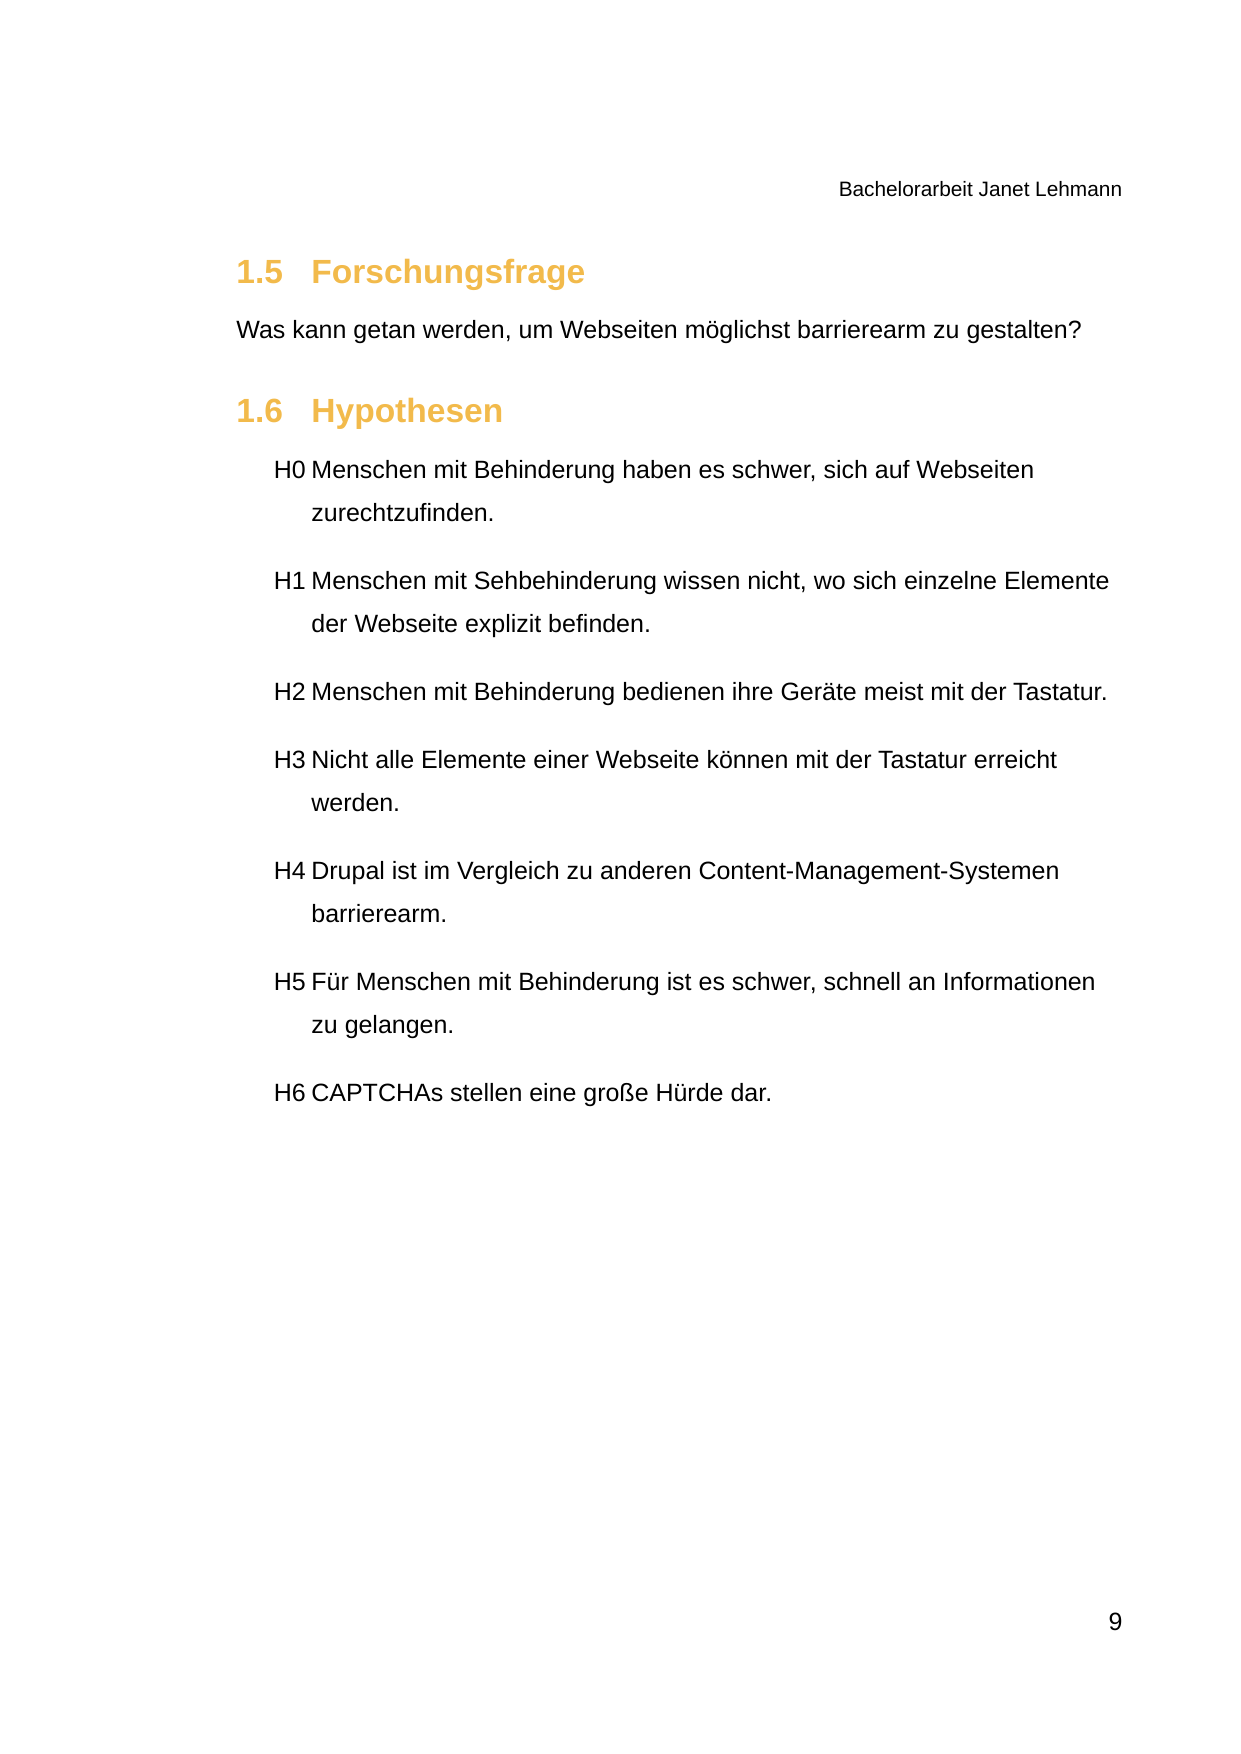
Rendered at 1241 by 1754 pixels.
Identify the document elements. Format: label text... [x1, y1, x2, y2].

subtitle Forschungsfrage [236, 251, 1122, 290]
list Menschen mit Behinderung bedienen ihre Geräte meist mit der Tastatur. [274, 677, 1122, 706]
list Für Menschen mit Behinderung ist es schwer, schnell an Informationen zu gelangen. [274, 967, 1122, 1039]
subtitle Hypothesen [236, 391, 1122, 430]
list CAPTCHAs stellen eine große Hürde dar. [274, 1078, 1122, 1107]
list Nicht alle Elemente einer Webseite können mit der Tastatur erreicht werden. [274, 745, 1122, 817]
list Drupal ist im Vergleich zu anderen Content-Management-Systemen barrierearm. [274, 856, 1122, 928]
list Menschen mit Behinderung haben es schwer, sich auf Webseiten zurechtzufinden. [274, 455, 1122, 527]
text Was kann getan werden, um Webseiten möglichst barrierearm zu gestalten? [236, 315, 1122, 344]
list Menschen mit Sehbehinderung wissen nicht, wo sich einzelne Elemente der Webseite explizit befinden. [274, 566, 1122, 638]
